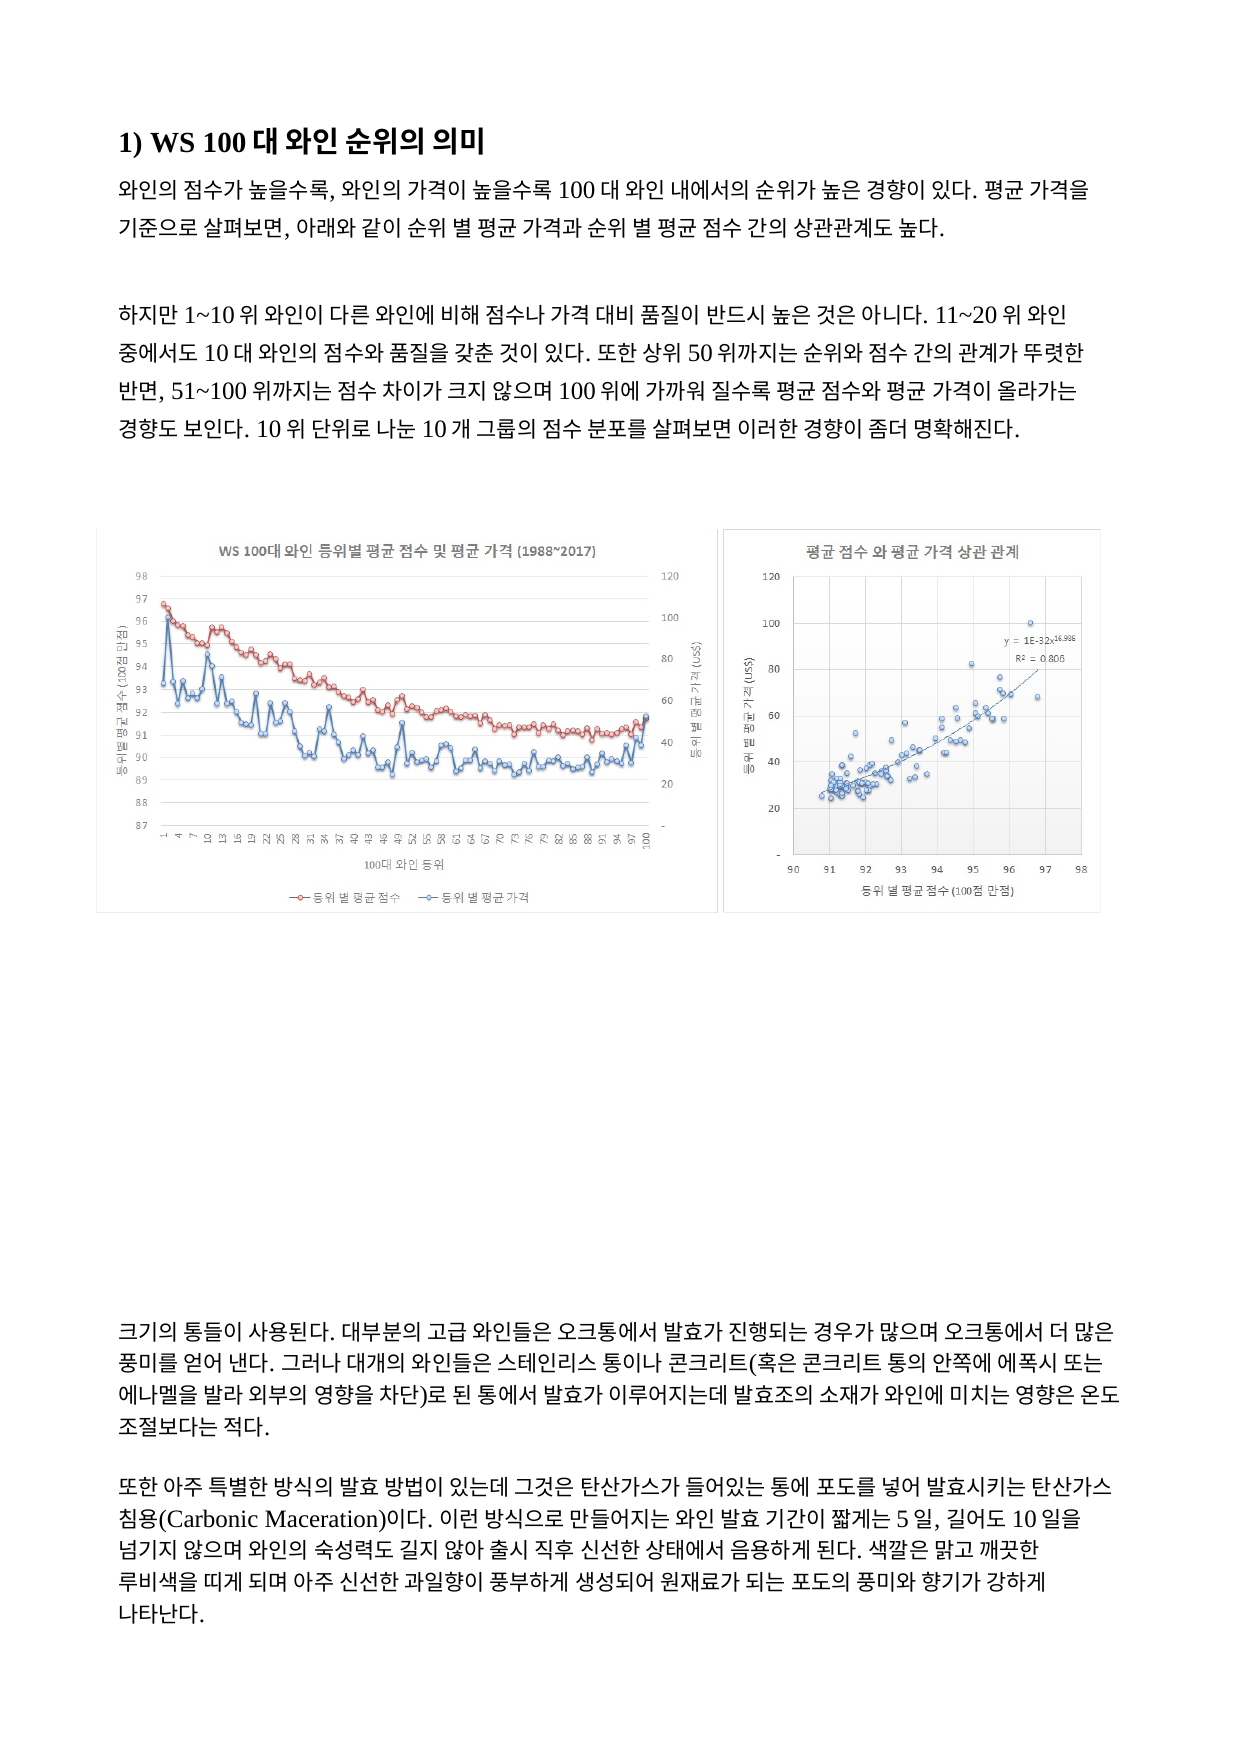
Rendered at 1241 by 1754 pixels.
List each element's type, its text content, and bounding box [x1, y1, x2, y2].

text 하지만 1~10위 와인이 다른 와인에 비해 점수나 가격 대비 품질이 반드시 높은 것은 아니다. 11~20위 와인 중에서도 10대 와인의 점수와 품질을 갖춘 것이 있다. 또한 상위 50위까지는 순위와 점수 간의 관계가 뚜렷한 반면, 51~100위까지는 점수 차이가 크지 않으며 100위에 가까워 질수록 평균 점수와 평균 가격이 올라가는 경향도 보인다. 10위 단위로 나눈 10개 그룹의 점수 분포를 살펴보면 이러한 경향이 좀더 명확해진다. [118, 263, 1122, 444]
picture [96, 529, 1101, 913]
text 와인의 점수가 높을수록, 와인의 가격이 높을수록 100대 와인 내에서의 순위가 높은 경향이 있다. 평균 가격을 기준으로 살펴보면, 아래와 같이 순위 별 평균 가격과 순위 별 평균 점수 간의 상관관계도 높다. [118, 173, 1122, 242]
text 크기의 통들이 사용된다. 대부분의 고급 와인들은 오크통에서 발효가 진행되는 경우가 많으며 오크통에서 더 많은 풍미를 얻어 낸다. 그러나 대개의 와인들은 스테인리스 통이나 콘크리트(혹은 콘크리트 통의 안쪽에 에폭시 또는 에나멜을 발라 외부의 영향을 차단)로 된 통에서 발효가 이루어지는데 발효조의 소재가 와인에 미치는 영향은 온도 조절보다는 적다. 또한 아주 특별한 방식의 발효 방법이 있는데 그것은 탄산가스가 들어있는 통에 포도를 넣어 발효시키는 탄산가스 침용(Carbonic Maceration)이다. 이런 방식으로 만들어지는 와인 발효 기간이 짧게는 5일, 길어도 10일을 넘기지 않으며 와인의 숙성력도 길지 않아 출시 직후 신선한 상태에서 음용하게 된다. 색깔은 맑고 깨끗한 루비색을 띠게 되며 아주 신선한 과일향이 풍부하게 생성되어 원재료가 되는 포도의 풍미와 향기가 강하게 나타난다. [118, 1315, 1122, 1628]
subtitle 1) WS 100대 와인 순위의 의미 [118, 118, 1122, 160]
